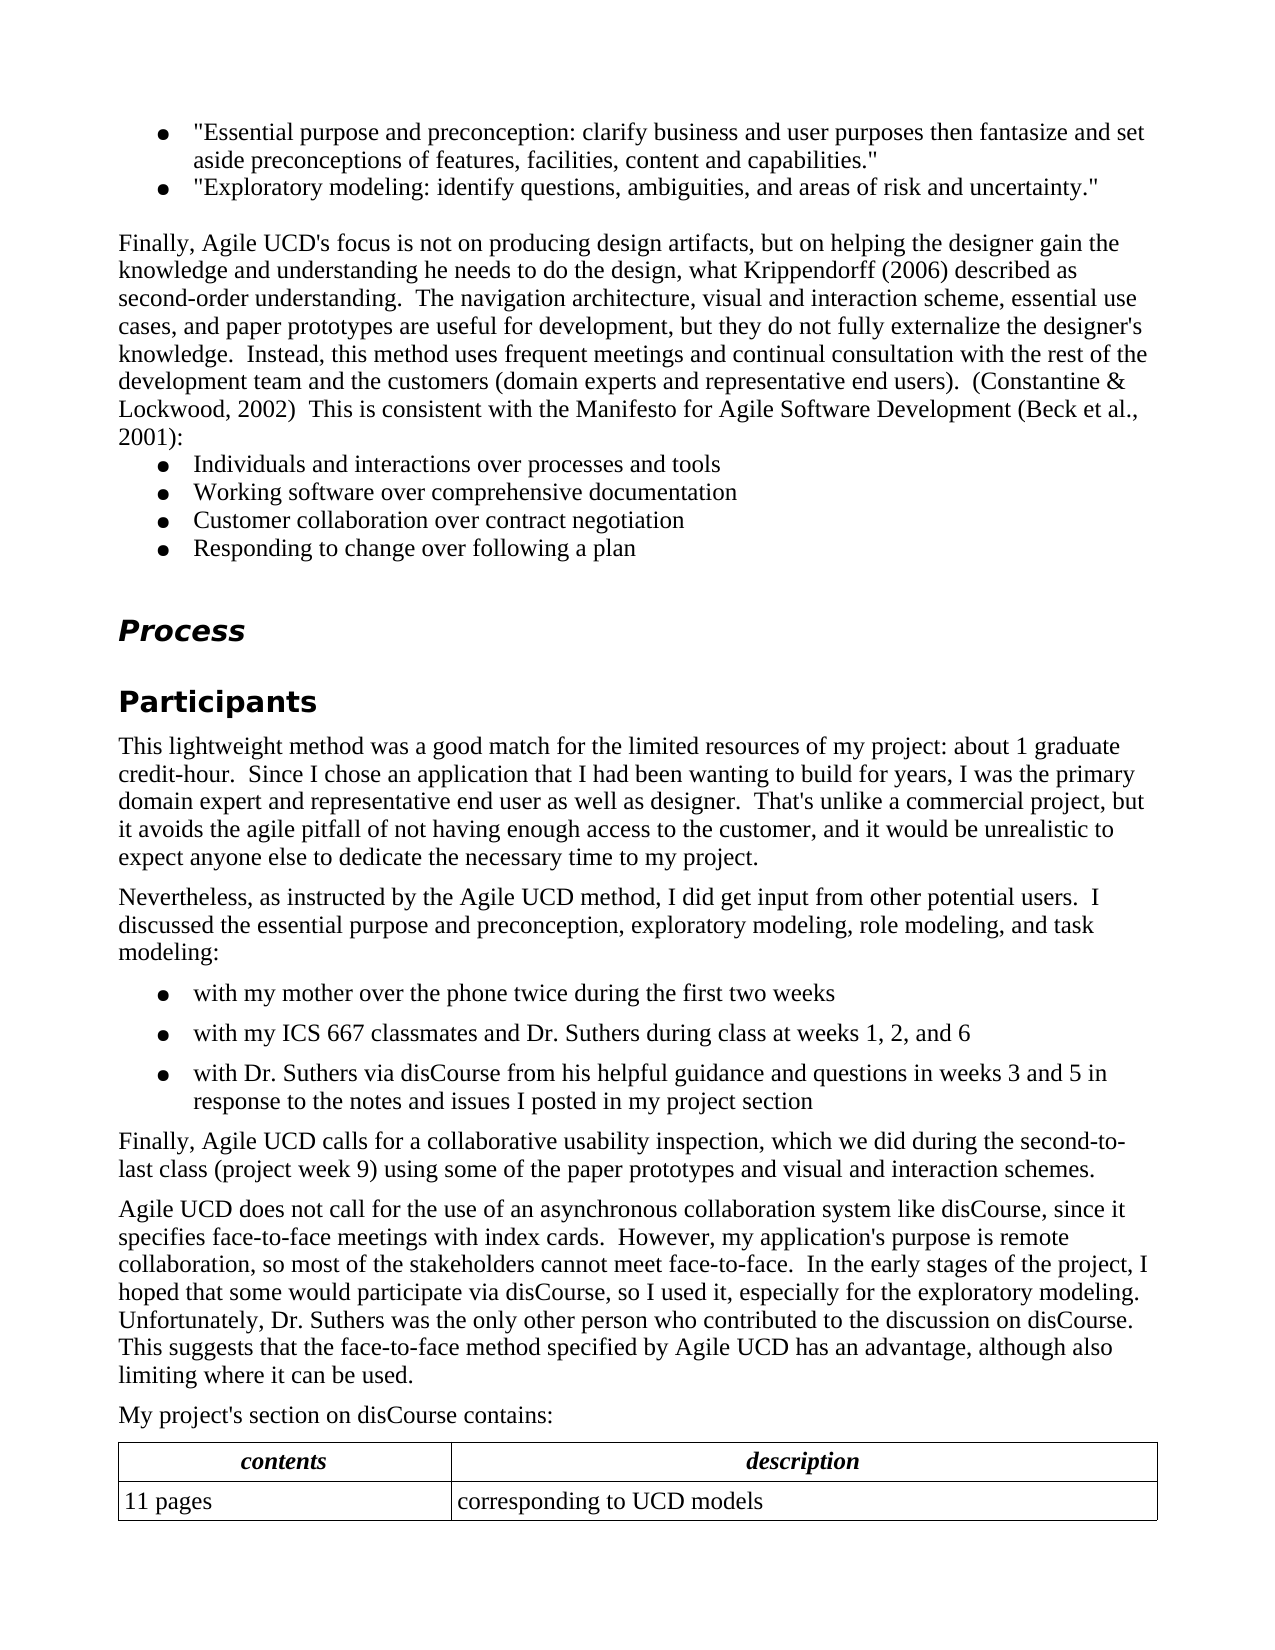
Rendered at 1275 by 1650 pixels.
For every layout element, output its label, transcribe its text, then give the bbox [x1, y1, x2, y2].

list with my ICS 667 classmates and Dr. Suthers during class at weeks 1, 2, and 6 [156, 1019, 1157, 1047]
text Finally, Agile UCD calls for a collaborative usability inspection, which we did during the second-to-last class (project week 9) using some of the paper prototypes and visual and interaction schemes. [118, 1127, 1157, 1182]
list with my mother over the phone twice during the first two weeks [156, 979, 1157, 1006]
list Individuals and interactions over processes and tools [156, 451, 1157, 478]
list Responding to change over following a plan [156, 534, 1157, 561]
text Finally, Agile UCD's focus is not on producing design artifacts, but on helping the designer gain the knowledge and understanding he needs to do the design, what Krippendorff (2006) described as second-order understanding. The navigation architecture, visual and interaction scheme, essential use cases, and paper prototypes are useful for development, but they do not fully externalize the designer's knowledge. Instead, this method uses frequent meetings and continual consultation with the rest of the development team and the customers (domain experts and representative end users). (Constantine & Lockwood, 2002) This is consistent with the Manifesto for Agile Software Development (Beck et al., 2001): [118, 229, 1157, 451]
list "Essential purpose and preconception: clarify business and user purposes then fantasize and set aside preconceptions of features, facilities, content and capabilities." [156, 118, 1157, 173]
subtitle Participants [118, 686, 1157, 719]
text Nevertheless, as instructed by the Agile UCD method, I did get input from other potential users. I discussed the essential purpose and preconception, exploratory modeling, role modeling, and task modeling: [118, 883, 1157, 966]
list Working software over comprehensive documentation [156, 478, 1157, 506]
table_header description [452, 1443, 1157, 1481]
text My project's section on disCourse contains: [118, 1401, 1157, 1429]
subtitle Process [118, 614, 1157, 648]
table_header contents [119, 1443, 451, 1481]
list "Exploratory modeling: identify questions, ambiguities, and areas of risk and uncertainty." [156, 173, 1157, 201]
table_cell 11 pages [119, 1482, 451, 1520]
text Agile UCD does not call for the use of an asynchronous collaboration system like disCourse, since it specifies face-to-face meetings with index cards. However, my application's purpose is remote collaboration, so most of the stakeholders cannot meet face-to-face. In the early stages of the project, I hoped that some would participate via disCourse, so I used it, especially for the exploratory modeling. Unfortunately, Dr. Suthers was the only other person who contributed to the discussion on disCourse. This suggests that the face-to-face method specified by Agile UCD has an advantage, although also limiting where it can be used. [118, 1195, 1157, 1389]
list with Dr. Suthers via disCourse from his helpful guidance and questions in weeks 3 and 5 in response to the notes and issues I posted in my project section [156, 1059, 1157, 1114]
text This lightweight method was a good match for the limited resources of my project: about 1 graduate credit-hour. Since I chose an application that I had been wanting to build for years, I was the primary domain expert and representative end user as well as designer. That's unlike a commercial project, but it avoids the agile pitfall of not having enough access to the customer, and it would be unrealistic to expect anyone else to dedicate the necessary time to my project. [118, 732, 1157, 871]
table_cell corresponding to UCD models [452, 1482, 1157, 1520]
list Customer collaboration over contract negotiation [156, 506, 1157, 534]
